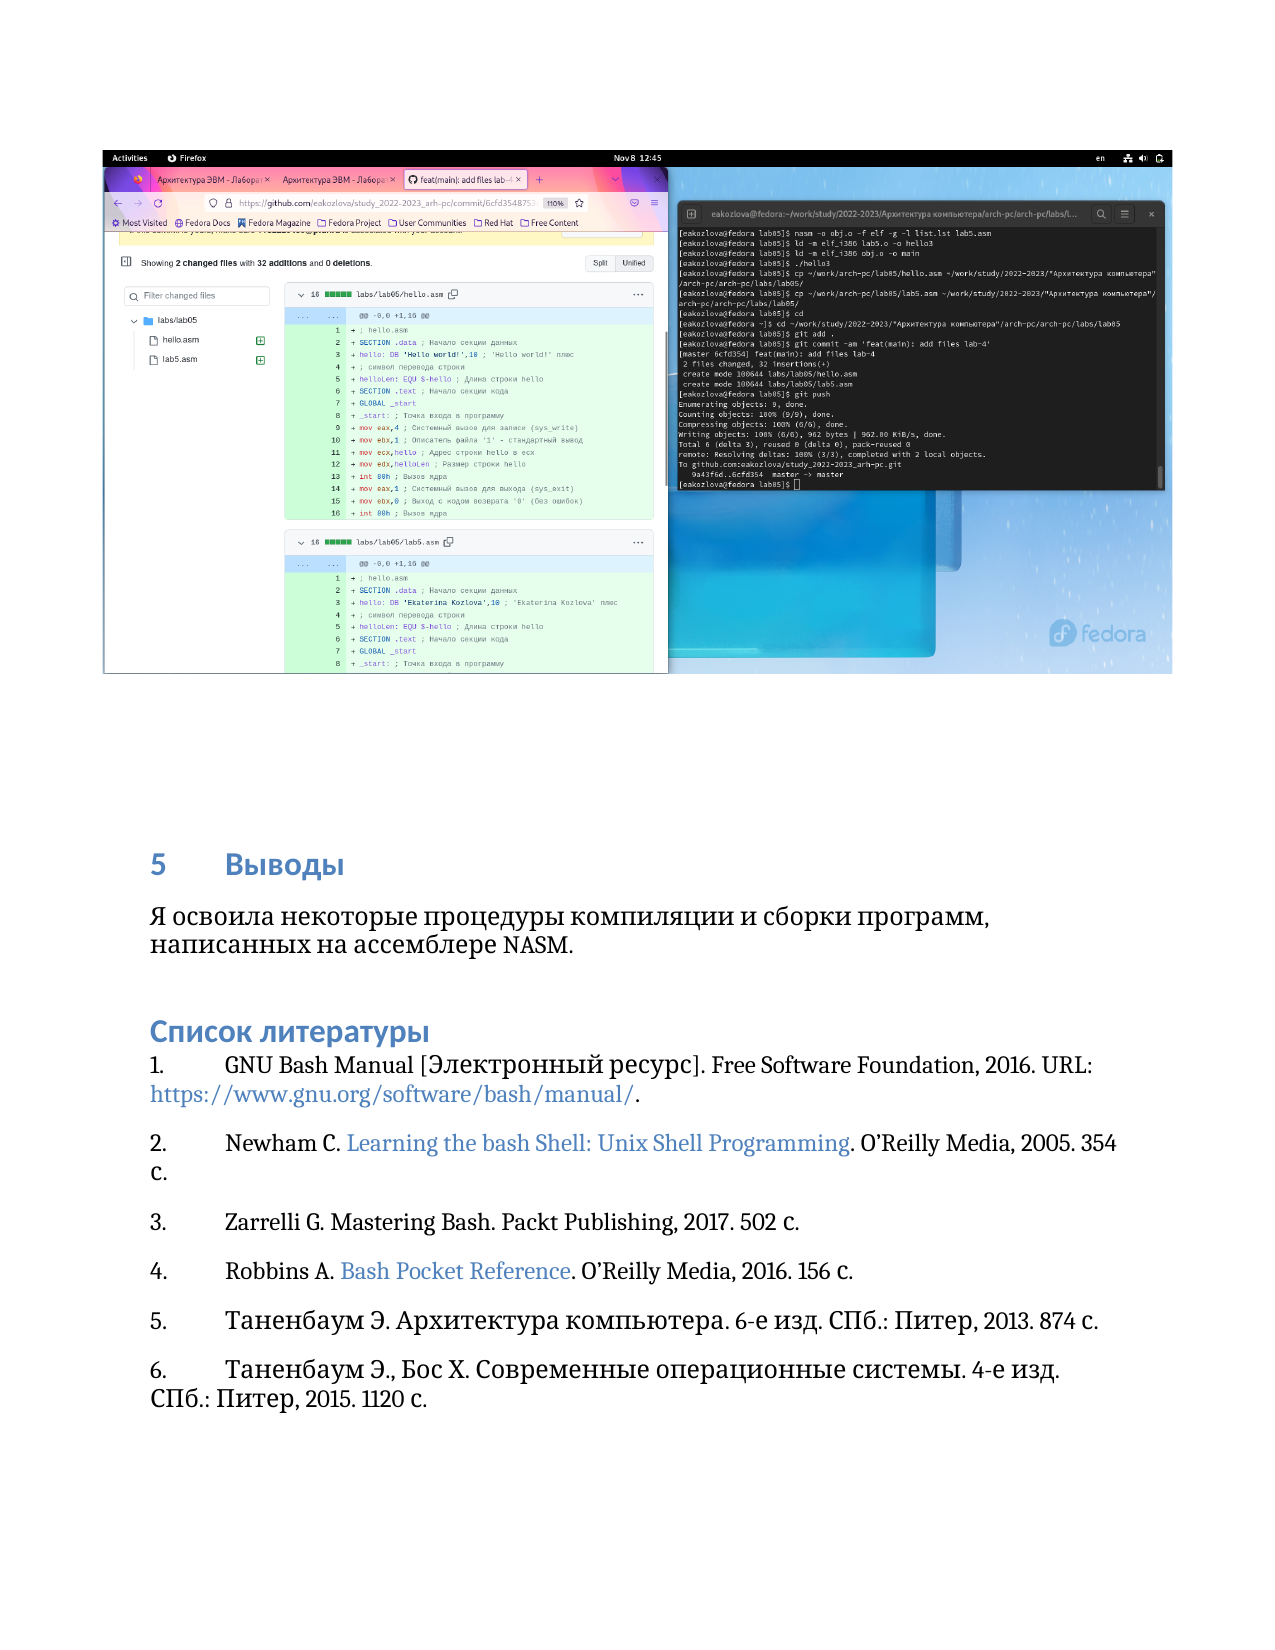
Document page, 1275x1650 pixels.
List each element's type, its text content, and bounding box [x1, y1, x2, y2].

text 2. Newham C. Learning the bash Shell: Unix Shell Programming. O’Reilly Media, 2005. 354 с. [150, 1129, 1125, 1187]
picture [102, 150, 1173, 674]
text 3. Zarrelli G. Mastering Bash. Packt Publishing, 2017. 502 с. [150, 1207, 1125, 1236]
text 5. Таненбаум Э. Архитектура компьютера. 6-е изд. СПб.: Питер, 2013. 874 с. [150, 1307, 1125, 1335]
text 6. Таненбаум Э., Бос Х. Современные операционные системы. 4-е изд. СПб.: Питер, 2015. 1120 с. [150, 1356, 1125, 1414]
text Я освоила некоторые процедуры компиляции и сборки программ, написанных на ассемблере NASM. [150, 903, 1125, 960]
subtitle 5 Выводы [150, 843, 1125, 884]
text 1. GNU Bash Manual [Электронный ресурс]. Free Software Foundation, 2016. URL: https://www.gnu.org/software/bash/manual/. [150, 1051, 1125, 1108]
text 4. Robbins A. Bash Pocket Reference. O’Reilly Media, 2016. 156 с. [150, 1257, 1125, 1286]
subtitle Список литературы [150, 1010, 1125, 1051]
